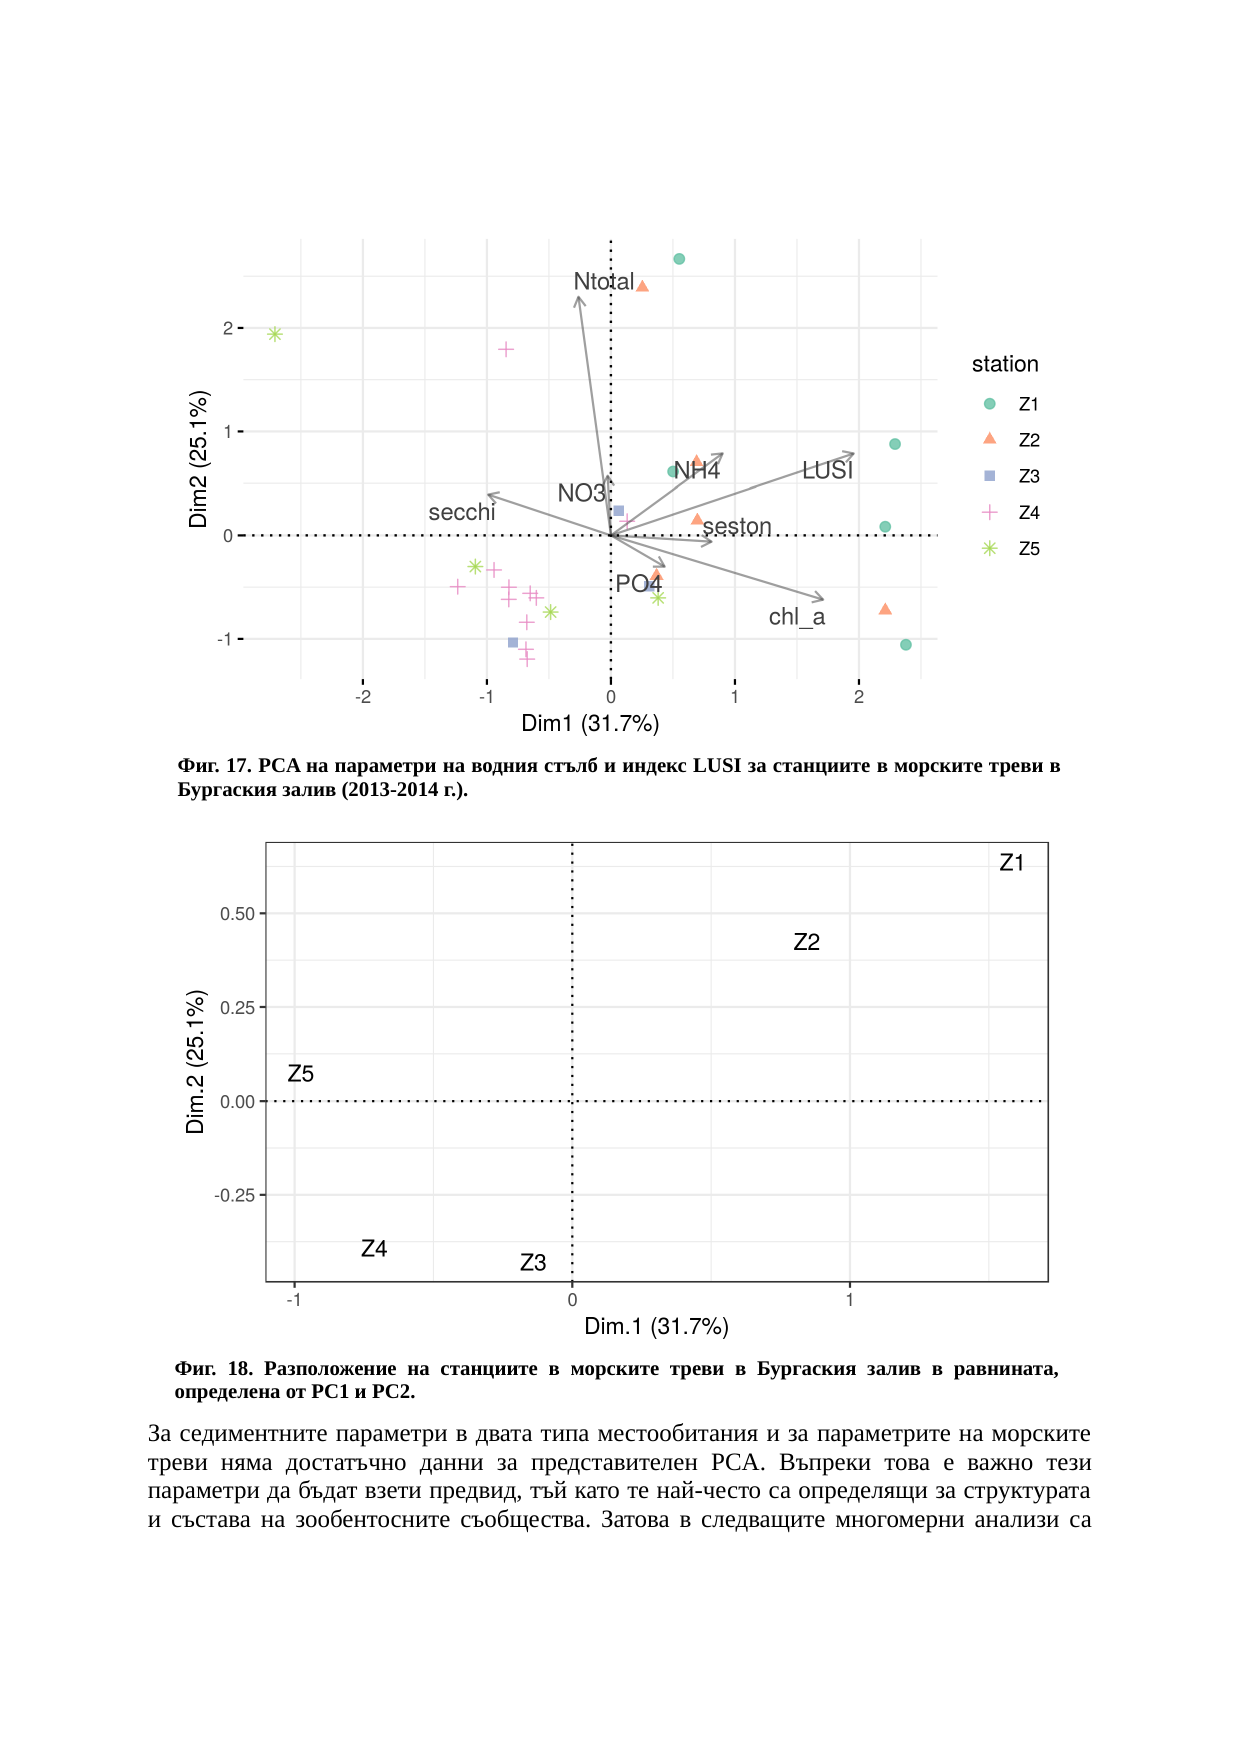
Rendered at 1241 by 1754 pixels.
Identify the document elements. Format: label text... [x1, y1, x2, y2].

text Фиг. 17. PCA на параметри на водния стълб и индекс LUSI за станциите в морските треви в Бургаския залив (2013-2014 г.). [177, 748, 1063, 801]
text За седиментните параметри в двата типа местообитания и за параметрите на морските треви няма достатъчно данни за представителен PCA. Въпреки това е важно тези параметри да бъдат взети предвид, тъй като те най-често са определящи за структурата и състава на зообентосните съобщества. Затова в следващите многомерни анализи са [148, 1418, 1093, 1533]
picture [174, 830, 1060, 1351]
picture [177, 227, 1063, 748]
text Фиг. 18. Разположение на станциите в морските треви в Бургаския залив в равнината, определена от PC1 и РС2. [174, 1351, 1060, 1403]
